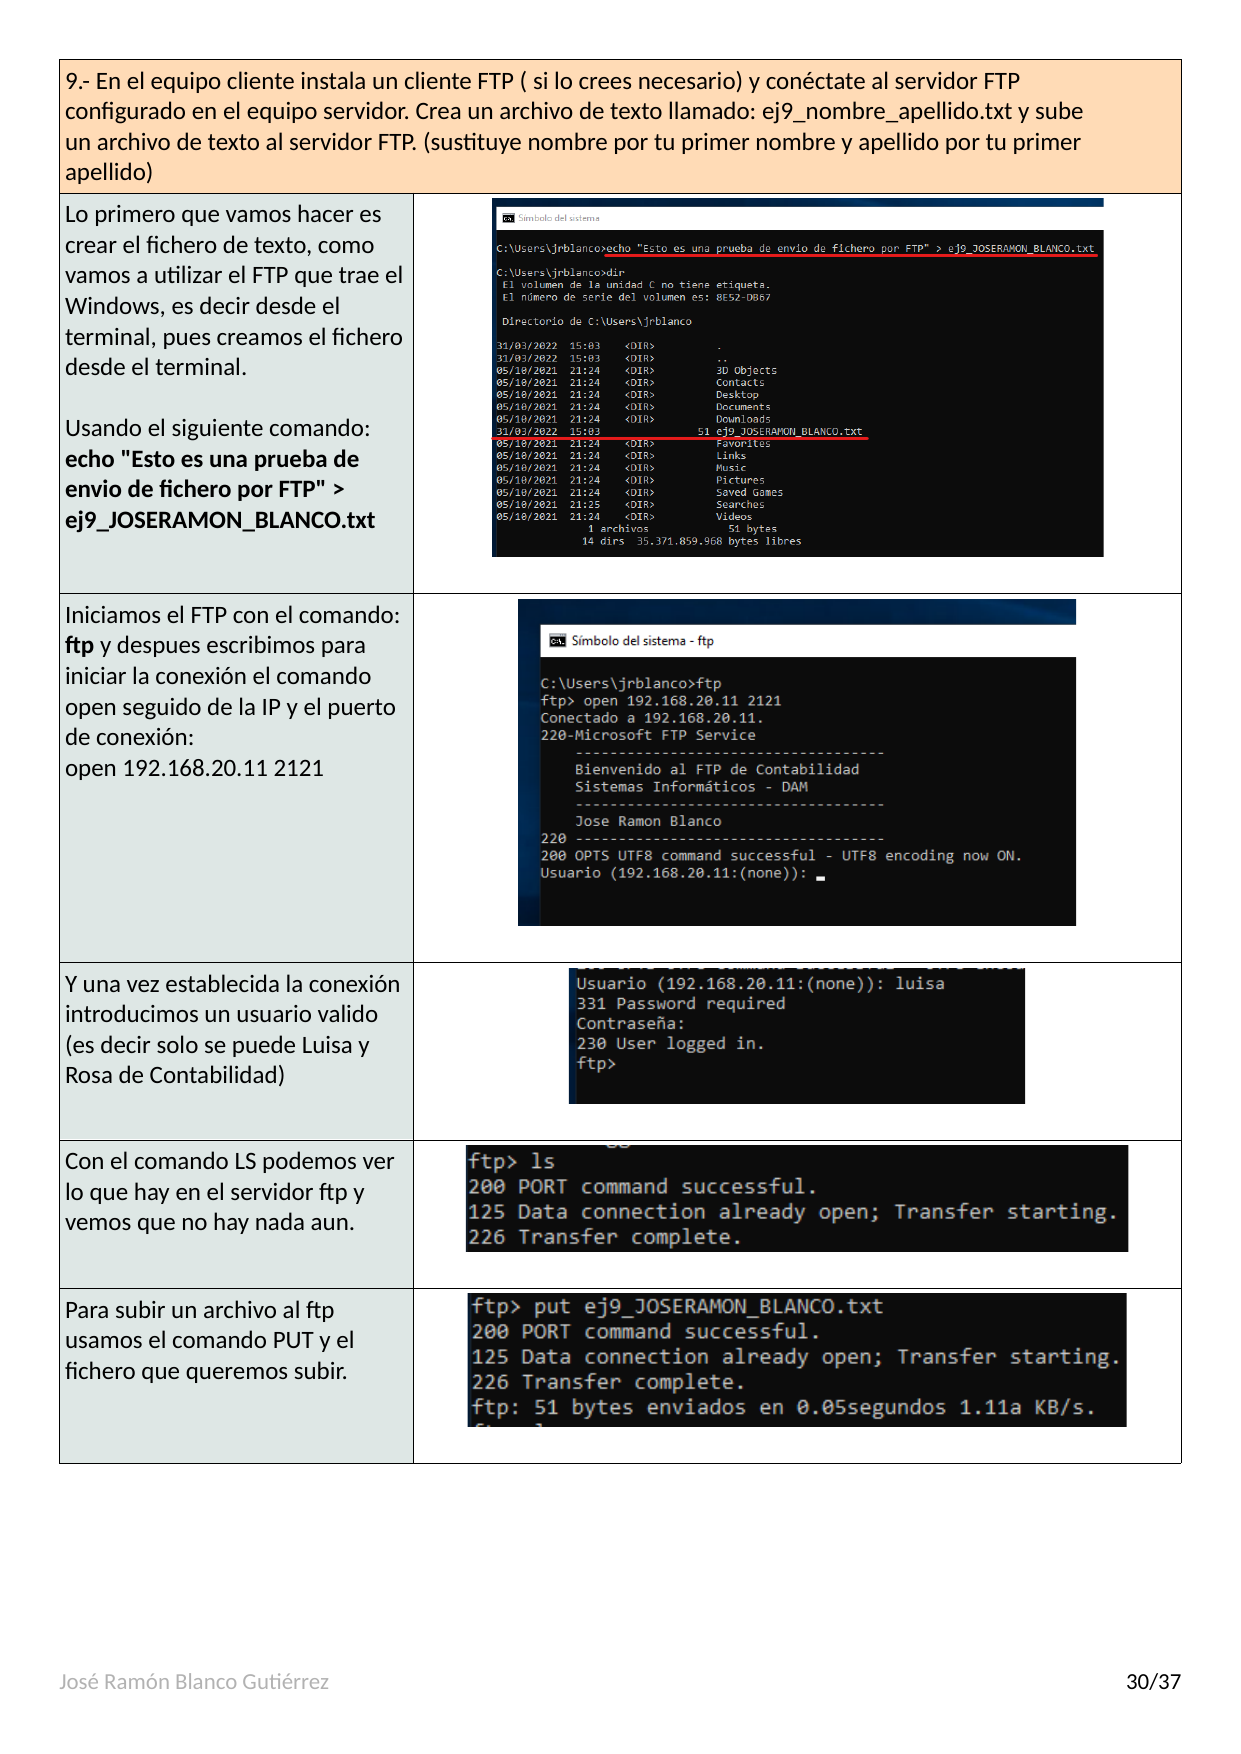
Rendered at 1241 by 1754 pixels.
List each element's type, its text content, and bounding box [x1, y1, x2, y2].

picture [467, 1293, 1127, 1427]
table_cell [414, 194, 1181, 593]
table_cell Iniciamos el FTP con el comando: ftp y despues escribimos para iniciar la conexión el comando open seguido de la IP y el puerto de conexión: open 192.168.20.11 2121 [60, 594, 413, 962]
picture [518, 599, 1077, 926]
table_cell Para subir un archivo al ftp usamos el comando PUT y el fichero que queremos subir. [60, 1289, 413, 1463]
picture [490, 198, 1104, 557]
table_cell [414, 963, 1181, 1139]
picture [568, 968, 1026, 1104]
table_cell Y una vez establecida la conexión introducimos un usuario valido (es decir solo se puede Luisa y Rosa de Contabilidad) [60, 963, 413, 1139]
table_cell [414, 1289, 1181, 1463]
picture [465, 1145, 1129, 1252]
table_cell [414, 594, 1181, 962]
table_header 9.- En el equipo cliente instala un cliente FTP ( si lo crees necesario) y conéctate al servidor FTP configurado en el equipo servidor. Crea un archivo de texto llamado: ej9_nombre_apellido.txt y sube un archivo de texto al servidor FTP. (sustituye nombre por tu primer nombre y apellido por tu primer apellido) [60, 60, 1181, 193]
table_cell [414, 1141, 1181, 1288]
table_cell Lo primero que vamos hacer es crear el fichero de texto, como vamos a utilizar el FTP que trae el Windows, es decir desde el terminal, pues creamos el fichero desde el terminal. Usando el siguiente comando: echo "Esto es una prueba de envio de fichero por FTP" > ej9_JOSERAMON_BLANCO.txt [60, 194, 413, 593]
table_cell Con el comando LS podemos ver lo que hay en el servidor ftp y vemos que no hay nada aun. [60, 1141, 413, 1288]
